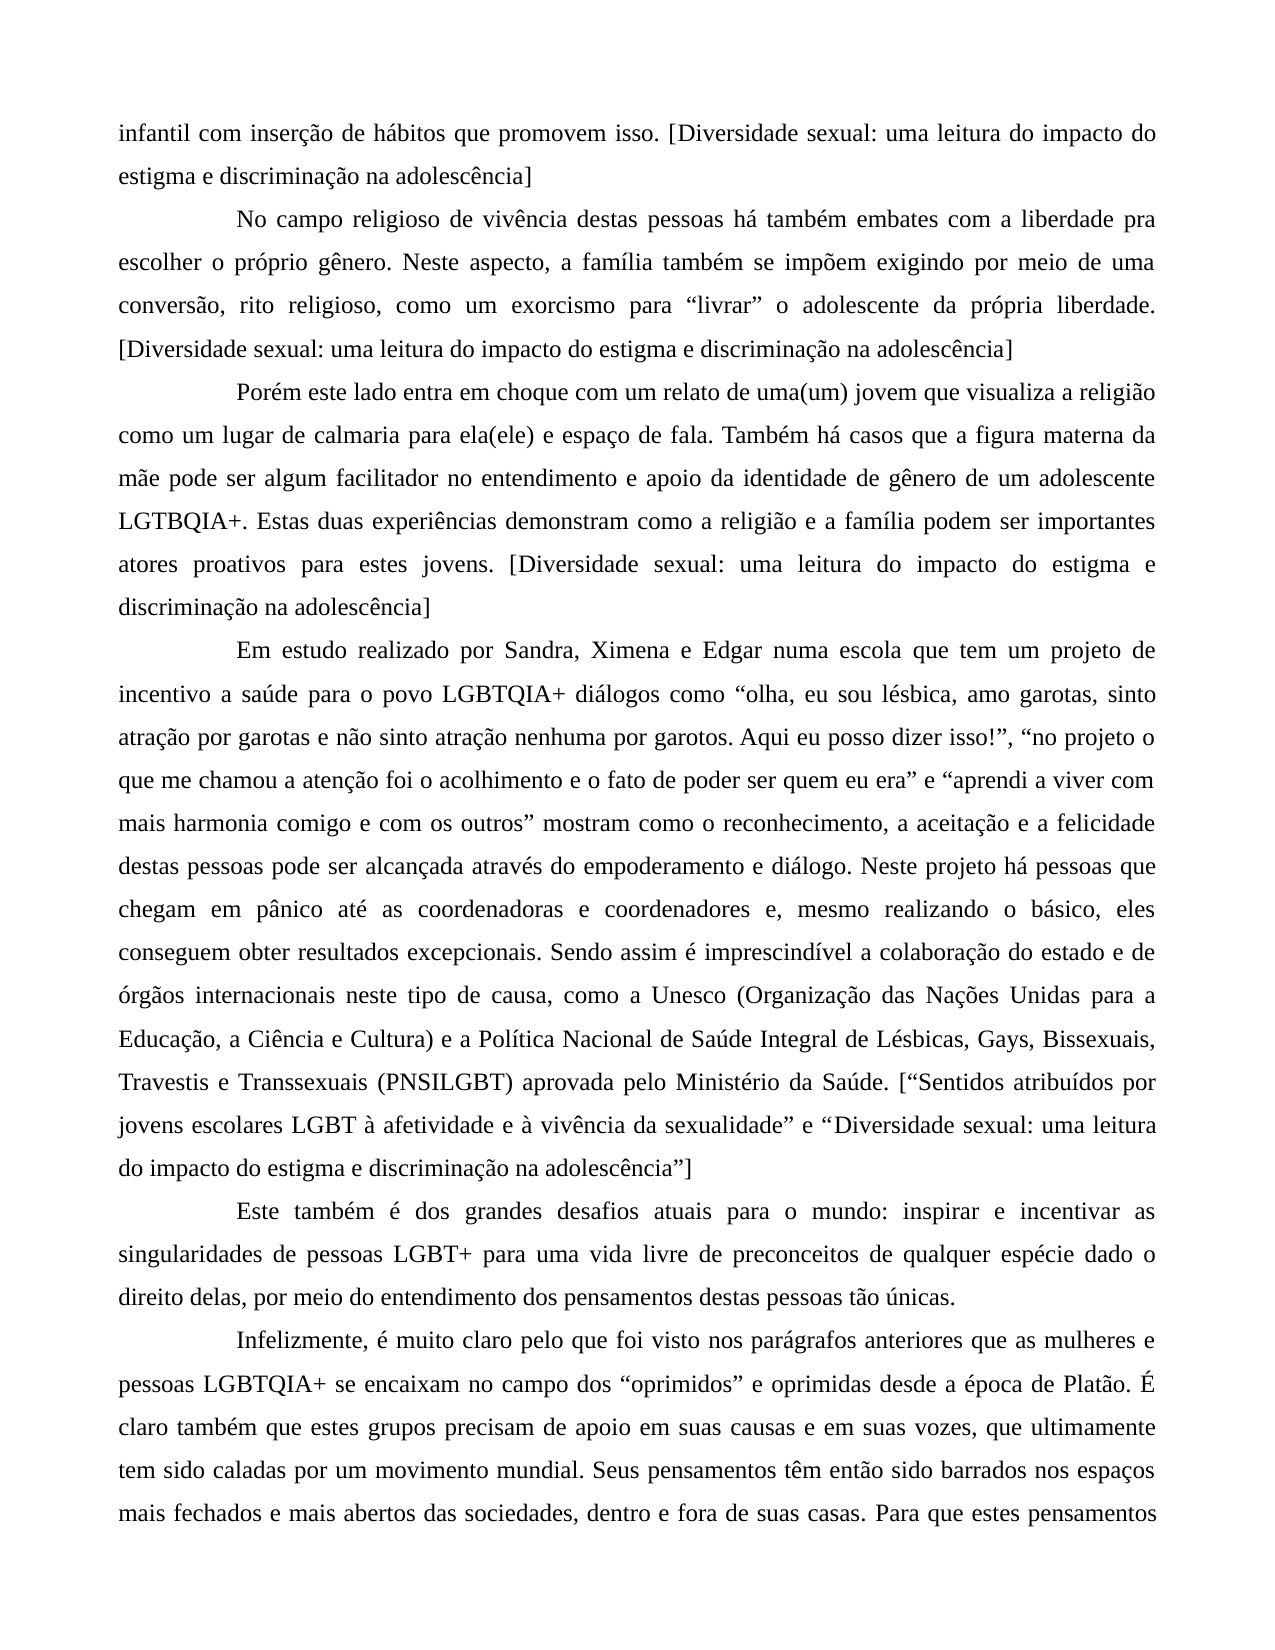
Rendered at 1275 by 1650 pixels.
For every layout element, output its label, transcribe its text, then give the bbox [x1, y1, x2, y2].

text infantil com inserção de hábitos que promovem isso. [Diversidade sexual: uma leitura do impacto do estigma e discriminação na adolescência] [118, 118, 1157, 190]
text Porém este lado entra em choque com um relato de uma(um) jovem que visualiza a religião como um lugar de calmaria para ela(ele) e espaço de fala. Também há casos que a figura materna da mãe pode ser algum facilitador no entendimento e apoio da identidade de gênero de um adolescente LGTBQIA+. Estas duas experiências demonstram como a religião e a família podem ser importantes atores proativos para estes jovens. [Diversidade sexual: uma leitura do impacto do estigma e discriminação na adolescência] [118, 377, 1157, 621]
text No campo religioso de vivência destas pessoas há também embates com a liberdade pra escolher o próprio gênero. Neste aspecto, a família também se impõem exigindo por meio de uma conversão, rito religioso, como um exorcismo para “livrar” o adolescente da própria liberdade. [Diversidade sexual: uma leitura do impacto do estigma e discriminação na adolescência] [118, 204, 1157, 362]
text Este também é dos grandes desafios atuais para o mundo: inspirar e incentivar as singularidades de pessoas LGBT+ para uma vida livre de preconceitos de qualquer espécie dado o direito delas, por meio do entendimento dos pensamentos destas pessoas tão únicas. [118, 1196, 1157, 1311]
text Infelizmente, é muito claro pelo que foi visto nos parágrafos anteriores que as mulheres e pessoas LGBTQIA+ se encaixam no campo dos “oprimidos” e oprimidas desde a época de Platão. É claro também que estes grupos precisam de apoio em suas causas e em suas vozes, que ultimamente tem sido caladas por um movimento mundial. Seus pensamentos têm então sido barrados nos espaços mais fechados e mais abertos das sociedades, dentro e fora de suas casas. Para que estes pensamentos [118, 1326, 1157, 1527]
text Em estudo realizado por Sandra, Ximena e Edgar numa escola que tem um projeto de incentivo a saúde para o povo LGBTQIA+ diálogos como “olha, eu sou lésbica, amo garotas, sinto atração por garotas e não sinto atração nenhuma por garotos. Aqui eu posso dizer isso!”, “no projeto o que me chamou a atenção foi o acolhimento e o fato de poder ser quem eu era” e “aprendi a viver com mais harmonia comigo e com os outros” mostram como o reconhecimento, a aceitação e a felicidade destas pessoas pode ser alcançada através do empoderamento e diálogo. Neste projeto há pessoas que chegam em pânico até as coordenadoras e coordenadores e, mesmo realizando o básico, eles conseguem obter resultados excepcionais. Sendo assim é imprescindível a colaboração do estado e de órgãos internacionais neste tipo de causa, como a Unesco (Organização das Nações Unidas para a Educação, a Ciência e Cultura) e a Política Nacional de Saúde Integral de Lésbicas, Gays, Bissexuais, Travestis e Transsexuais (PNSILGBT) aprovada pelo Ministério da Saúde. [“Sentidos atribuídos por jovens escolares LGBT à afetividade e à vivência da sexualidade” e “Diversidade sexual: uma leitura do impacto do estigma e discriminação na adolescência”] [118, 636, 1157, 1182]
